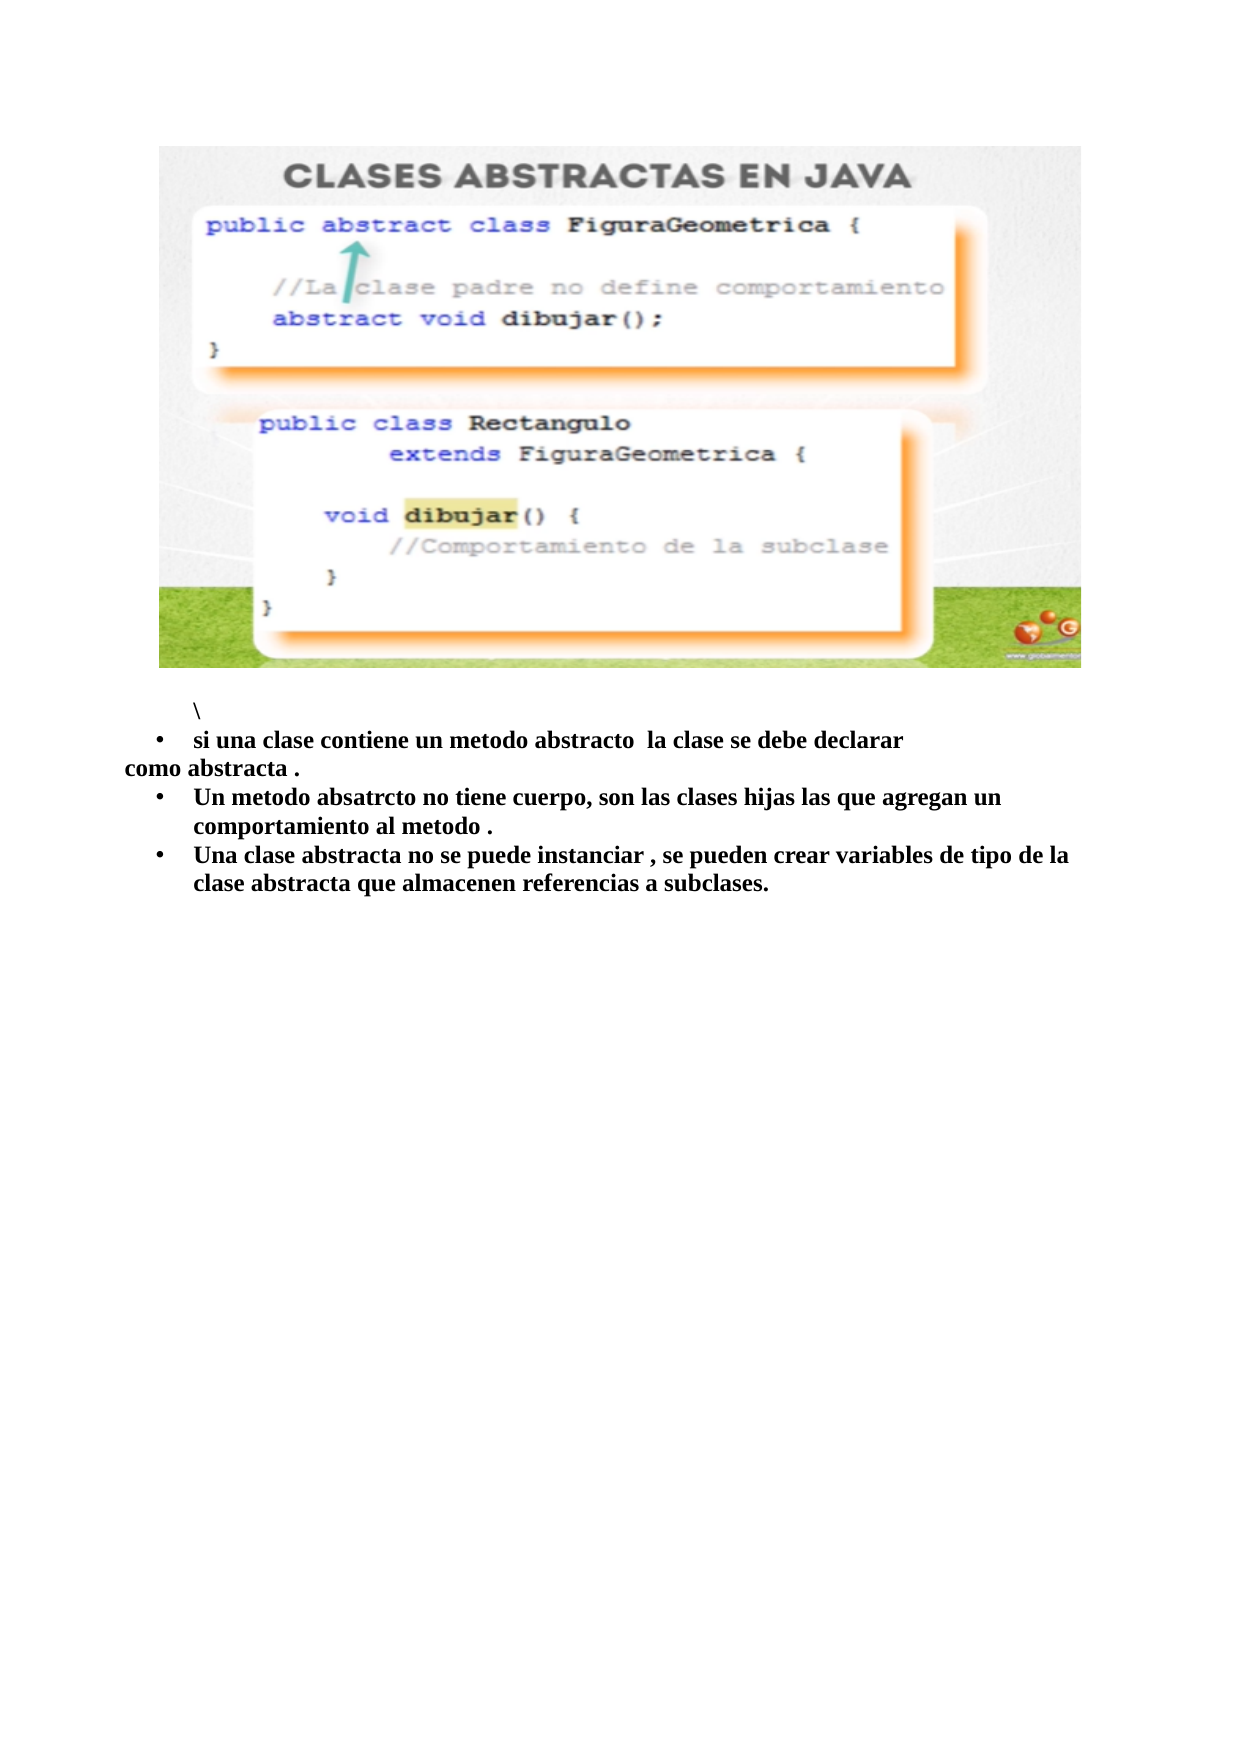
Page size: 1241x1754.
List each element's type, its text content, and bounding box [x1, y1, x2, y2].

picture [159, 146, 1082, 668]
list \ [156, 696, 1122, 725]
list Una clase abstracta no se puede instanciar , se pueden crear variables de tipo de la clase abstracta que almacenen referencias a subclases. [156, 840, 1122, 897]
list si una clase contiene un metodo abstracto la clase se debe declarar [156, 725, 1122, 753]
text como abstracta . [118, 753, 1122, 782]
list Un metodo absatrcto no tiene cuerpo, son las clases hijas las que agregan un comportamiento al metodo . [156, 782, 1122, 840]
